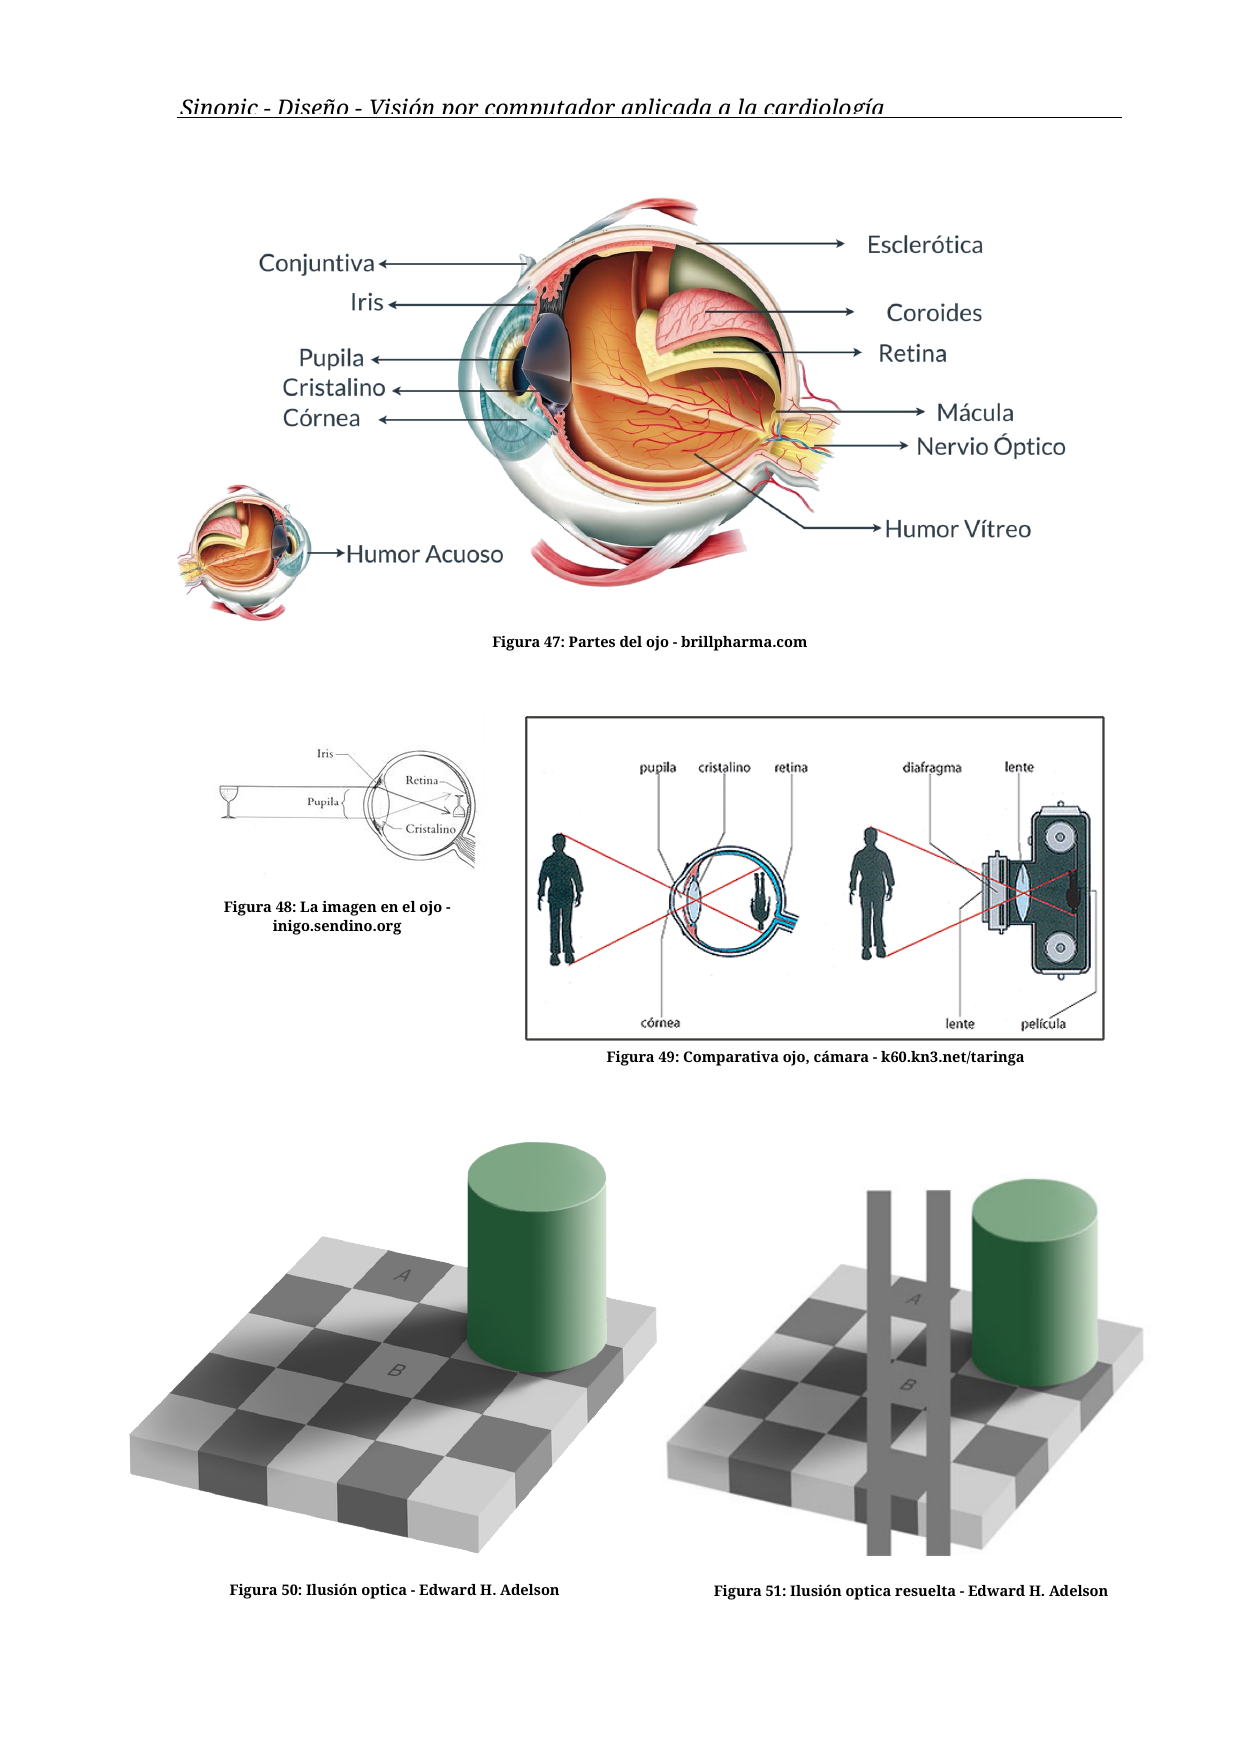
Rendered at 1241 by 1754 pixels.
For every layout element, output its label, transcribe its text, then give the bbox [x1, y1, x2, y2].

text Figura 48: La imagen en el ojo - inigo.sendino.org [189, 892, 485, 936]
picture [524, 716, 1107, 1043]
picture [177, 189, 1123, 628]
text Figura 49: Comparativa ojo, cámara - k60.kn3.net/taringa [524, 1043, 1107, 1067]
text Figura 50: Ilusión optica - Edward H. Adelson [114, 1563, 661, 1599]
picture [113, 1126, 1161, 1563]
picture [189, 712, 486, 892]
text Figura 47: Partes del ojo - brillpharma.com [177, 628, 1122, 652]
text Figura 51: Ilusión optica resuelta - Edward H. Adelson [661, 1556, 1161, 1600]
